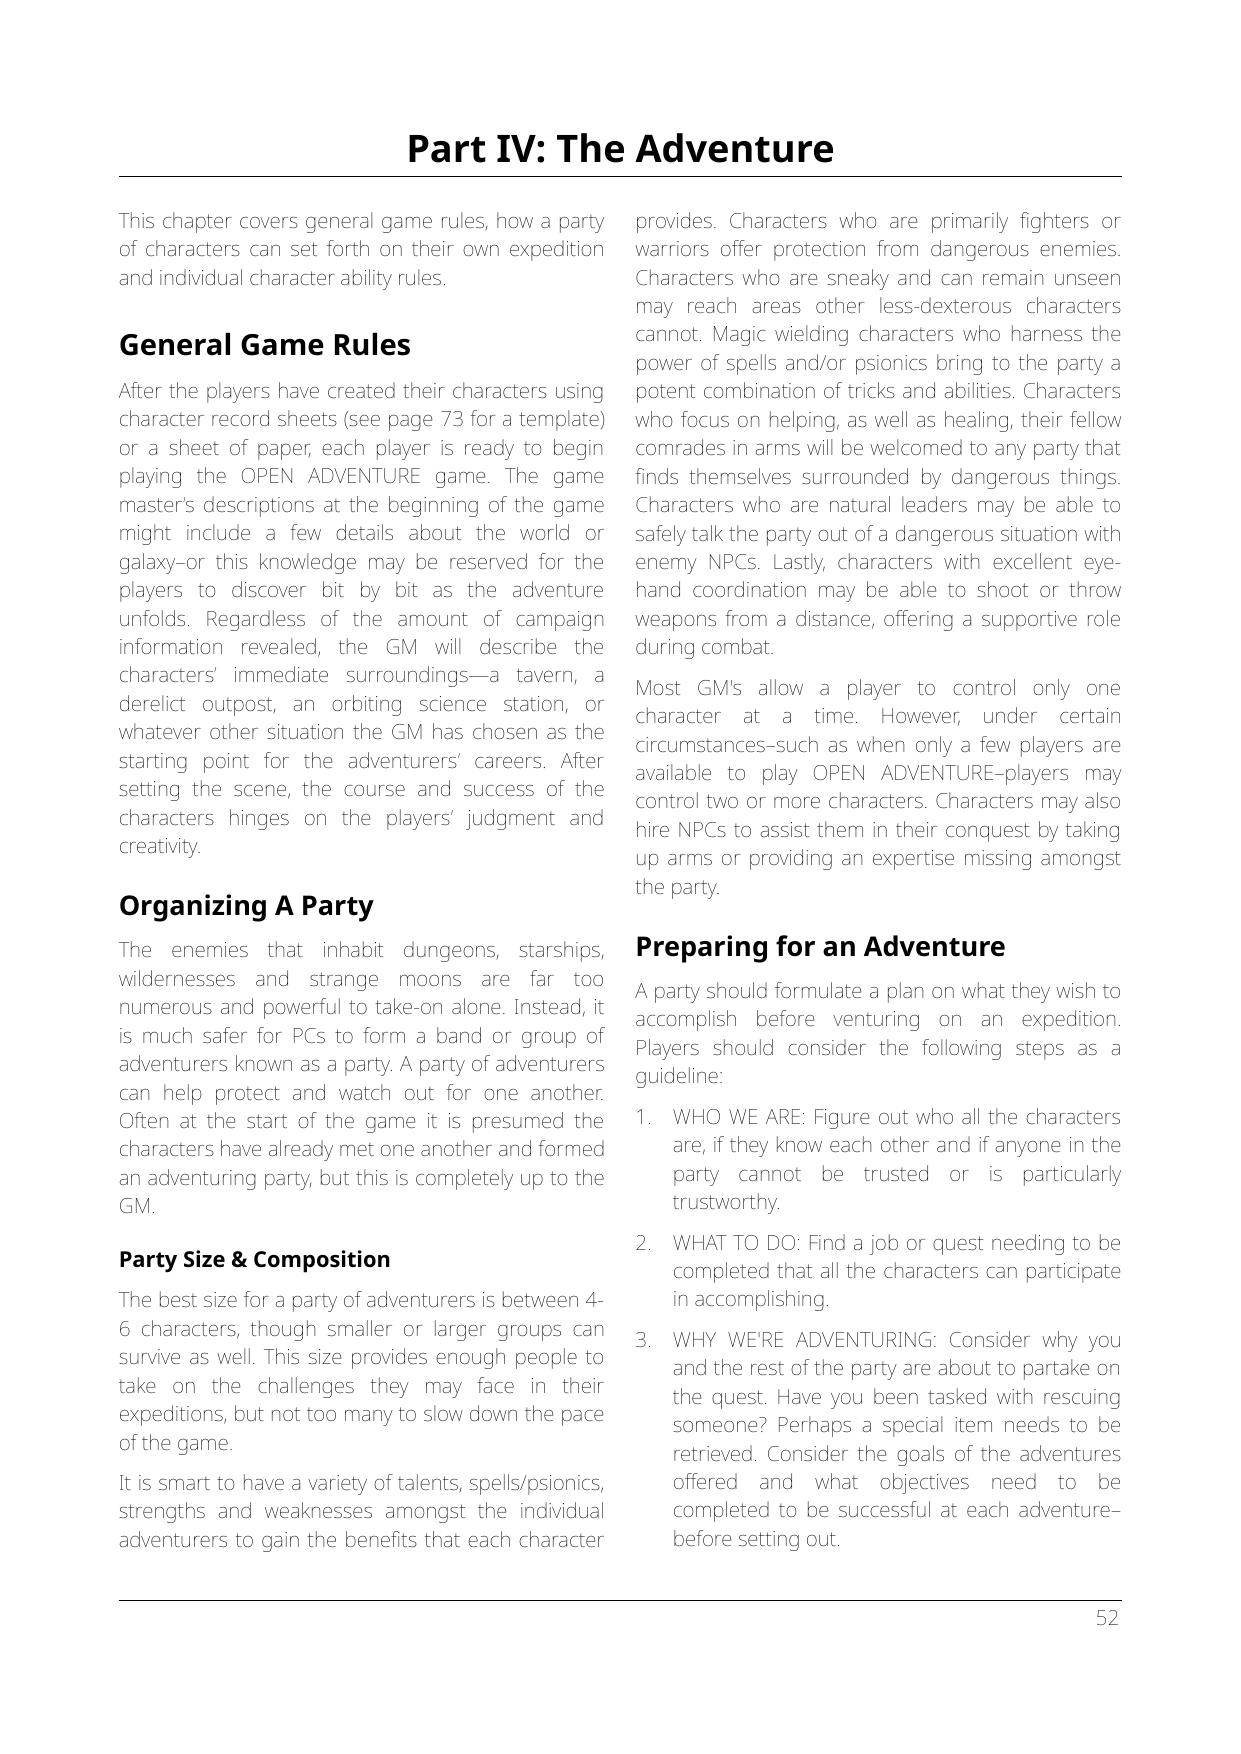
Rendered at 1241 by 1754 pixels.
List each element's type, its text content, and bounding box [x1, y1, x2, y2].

text provides. Characters who are primarily fighters or warriors offer protection from dangerous enemies. Characters who are sneaky and can remain unseen may reach areas other less-dexterous characters cannot. Magic wielding characters who harness the power of spells and/or psionics bring to the party a potent combination of tricks and abilities. Characters who focus on helping, as well as healing, their fellow comrades in arms will be welcomed to any party that finds themselves surrounded by dangerous things. Characters who are natural leaders may be able to safely talk the party out of a dangerous situation with enemy NPCs. Lastly, characters with excellent eye-hand coordination may be able to shoot or throw weapons from a distance, offering a supportive role during combat. [635, 206, 1122, 661]
text The enemies that inhabit dungeons, starships, wildernesses and strange moons are far too numerous and powerful to take-on alone. Instead, it is much safer for PCs to form a band or group of adventurers known as a party. A party of adventurers can help protect and watch out for one another. Often at the start of the game it is presumed the characters have already met one another and formed an adventuring party, but this is completely up to the GM. [118, 935, 605, 1220]
list WHAT TO DO: Find a job or quest needing to be completed that all the characters can participate in accomplishing. [635, 1228, 1122, 1313]
text This chapter covers general game rules, how a party of characters can set forth on their own expedition and individual character ability rules. [118, 206, 605, 291]
list WHO WE ARE: Figure out who all the characters are, if they know each other and if anyone in the party cannot be trusted or is particularly trustworthy. [635, 1102, 1122, 1216]
text Organizing A Party [118, 887, 605, 923]
text A party should formulate a plan on what they wish to accomplish before venturing on an expedition. Players should consider the following steps as a guideline: [635, 976, 1122, 1090]
list WHY WE'RE ADVENTURING: Consider why you and the rest of the party are about to partake on the quest. Have you been tasked with rescuing someone? Perhaps a special item needs to be retrieved. Consider the goals of the adventures offered and what objectives need to be completed to be successful at each adventure–before setting out. [635, 1325, 1122, 1552]
text Preparing for an Adventure [635, 927, 1122, 964]
text Party Size & Composition [118, 1244, 605, 1273]
text After the players have created their characters using character record sheets (see page 72 for a template) or a sheet of paper, each player is ready to begin playing the OPEN ADVENTURE game. The game master’s descriptions at the beginning of the game might include a few details about the world or galaxy–or this knowledge may be reserved for the players to discover bit by bit as the adventure unfolds. Regardless of the amount of campaign information revealed, the GM will describe the characters’ immediate surroundings—a tavern, a derelict outpost, an orbiting science station, or whatever other situation the GM has chosen as the starting point for the adventurers’ careers. After setting the scene, the course and success of the characters hinges on the players’ judgment and creativity. [118, 376, 605, 859]
text The best size for a party of adventurers is between 4-6 characters, though smaller or larger groups can survive as well. This size provides enough people to take on the challenges they may face in their expeditions, but not too many to slow down the pace of the game. [118, 1286, 605, 1456]
text Most GM's allow a player to control only one character at a time. However, under certain circumstances–such as when only a few players are available to play OPEN ADVENTURE–players may control two or more characters. Characters may also hire NPCs to assist them in their conquest by taking up arms or providing an expertise missing amongst the party. [635, 673, 1122, 900]
subtitle General Game Rules [118, 324, 605, 364]
text It is smart to have a variety of talents, spells/psionics, strengths and weaknesses amongst the individual adventurers to gain the benefits that each character [118, 1468, 605, 1553]
